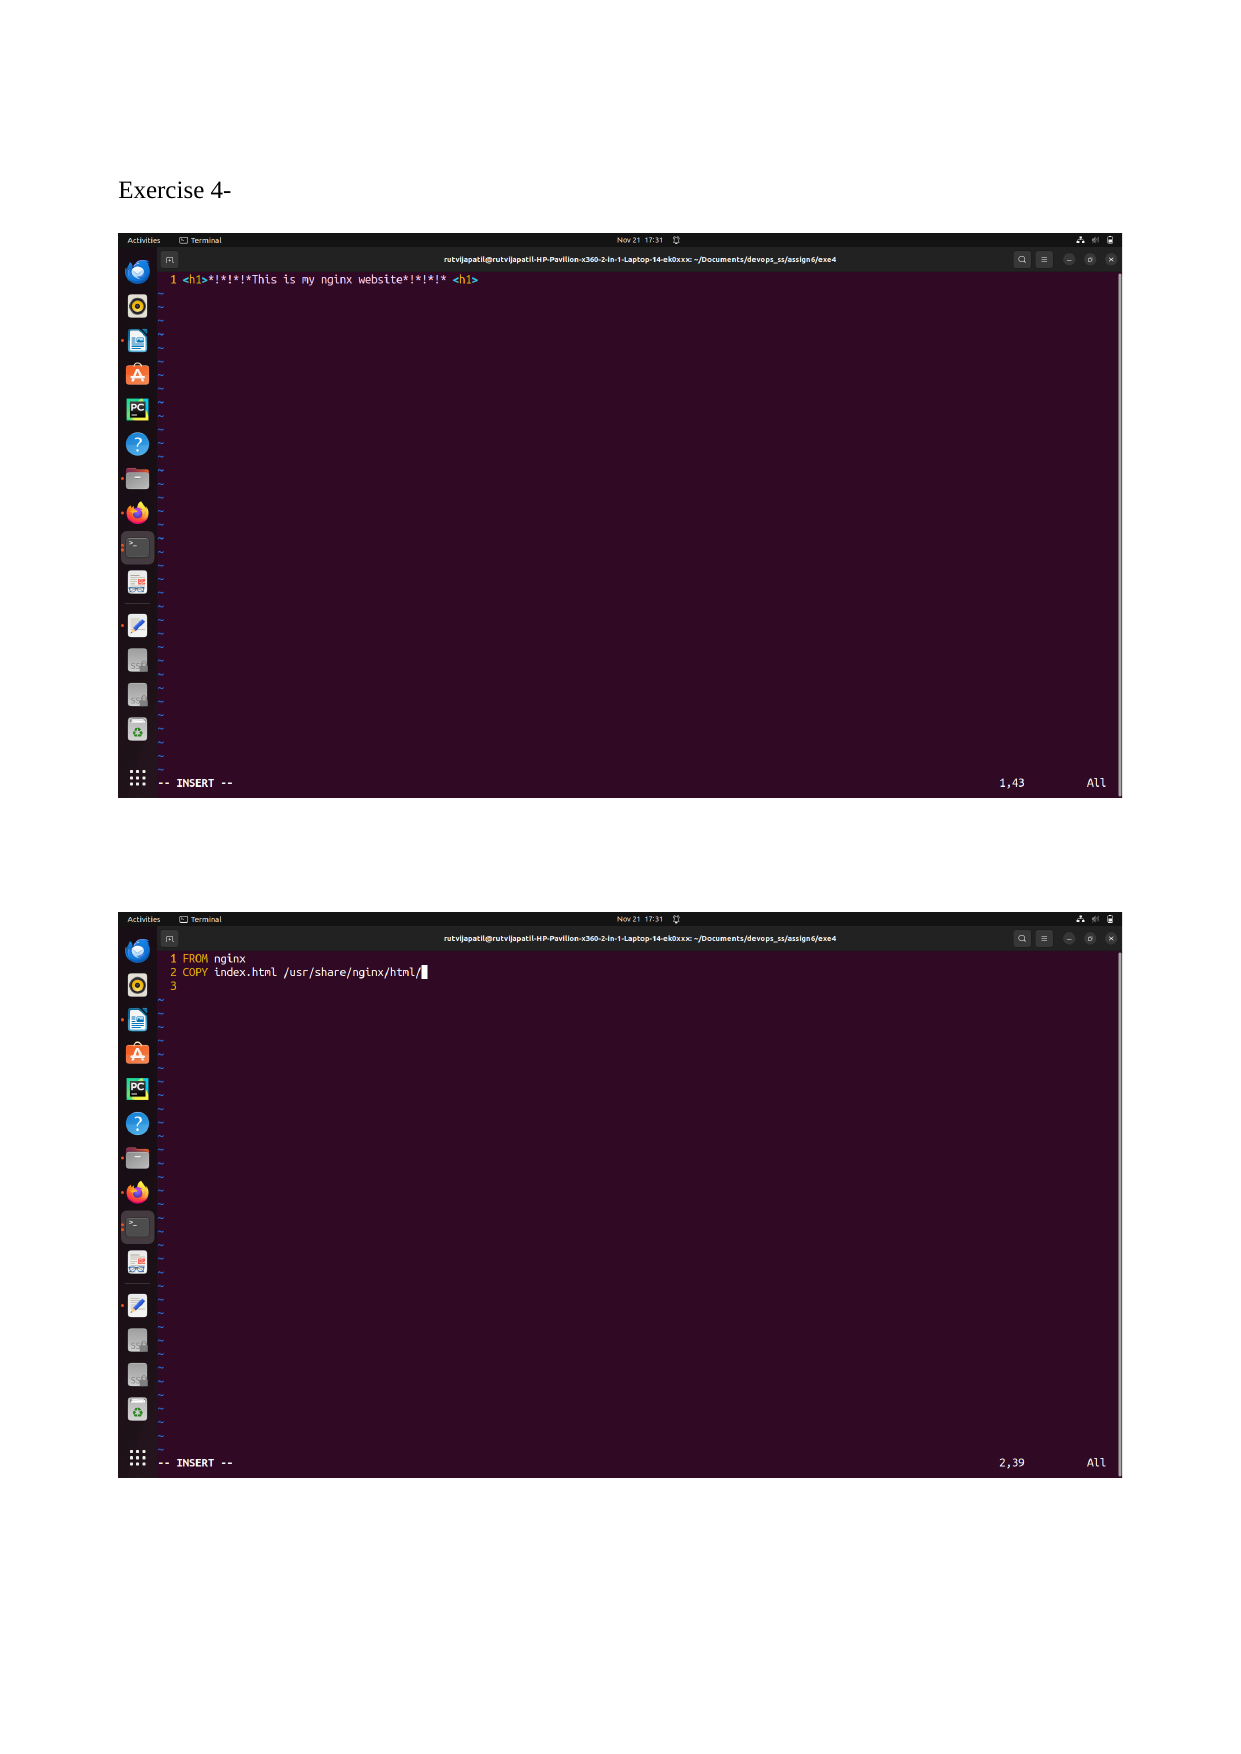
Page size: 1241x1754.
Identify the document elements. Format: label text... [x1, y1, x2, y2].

picture [118, 233, 1123, 798]
picture [118, 912, 1123, 1478]
text Exercise 4- [118, 176, 1122, 204]
